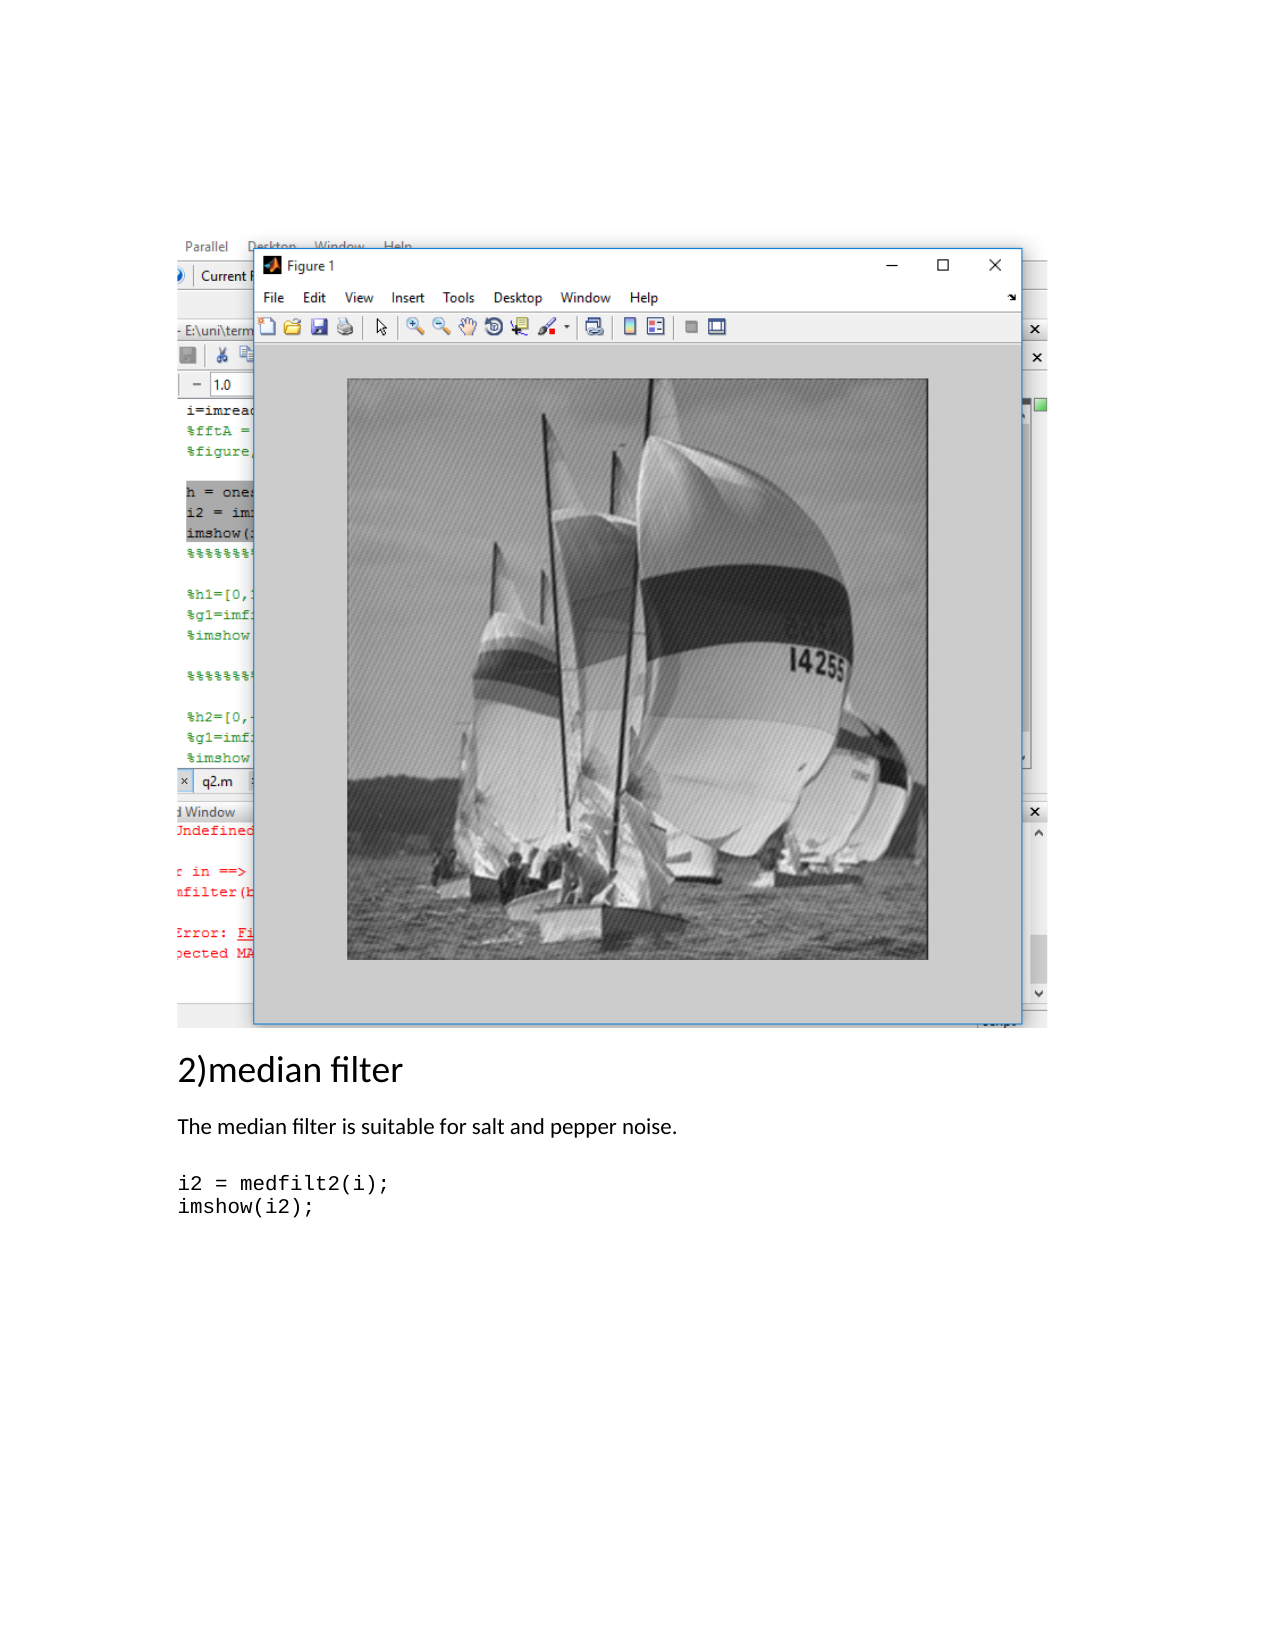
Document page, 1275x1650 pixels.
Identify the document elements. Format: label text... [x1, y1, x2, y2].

text 2)median filter [177, 1046, 1098, 1092]
text imshow(i2); [177, 1197, 1098, 1220]
picture [177, 206, 1048, 1028]
text The median filter is suitable for salt and pepper noise. [177, 1112, 1098, 1141]
text i2 = medfilt2(i); [177, 1173, 1098, 1197]
